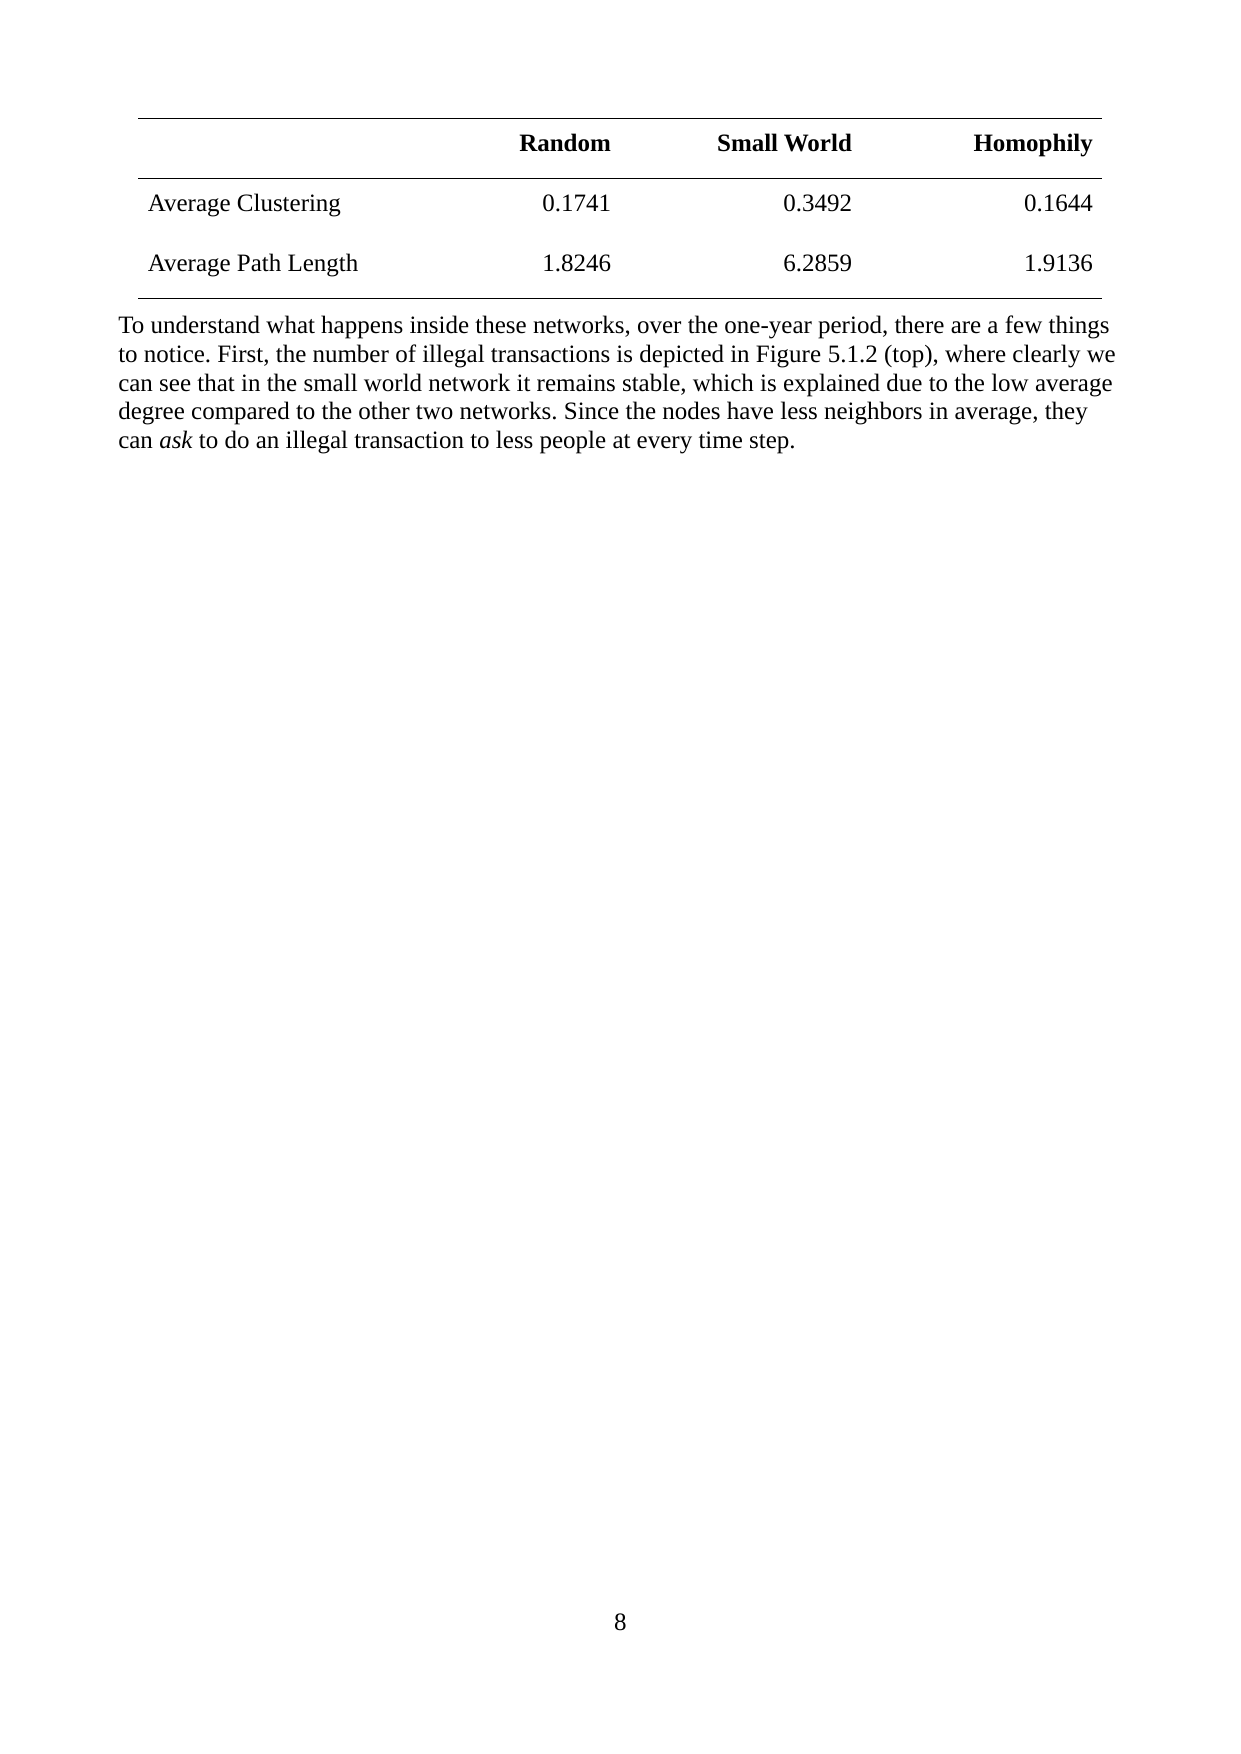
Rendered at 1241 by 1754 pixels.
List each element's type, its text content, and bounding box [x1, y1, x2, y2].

table_header [138, 119, 379, 178]
table_header Random [379, 119, 620, 178]
table_cell 0.1644 [861, 179, 1102, 238]
table_cell Average Clustering [138, 179, 379, 238]
table_cell 1.8246 [379, 238, 620, 298]
table_cell 6.2859 [620, 238, 861, 298]
table_header Homophily [861, 119, 1102, 178]
table_cell Average Path Length [138, 238, 379, 298]
table_cell 1.9136 [861, 238, 1102, 298]
table_cell 0.3492 [620, 179, 861, 238]
table_cell 0.1741 [379, 179, 620, 238]
text To understand what happens inside these networks, over the one-year period, there are a few things to notice. First, the number of illegal transactions is depicted in Figure 5.1.2 (top), where clearly we can see that in the small world network it remains stable, which is explained due to the low average degree compared to the other two networks. Since the nodes have less neighbors in average, they can ask to do an illegal transaction to less people at every time step. [118, 310, 1122, 454]
table_header Small World [620, 119, 861, 178]
